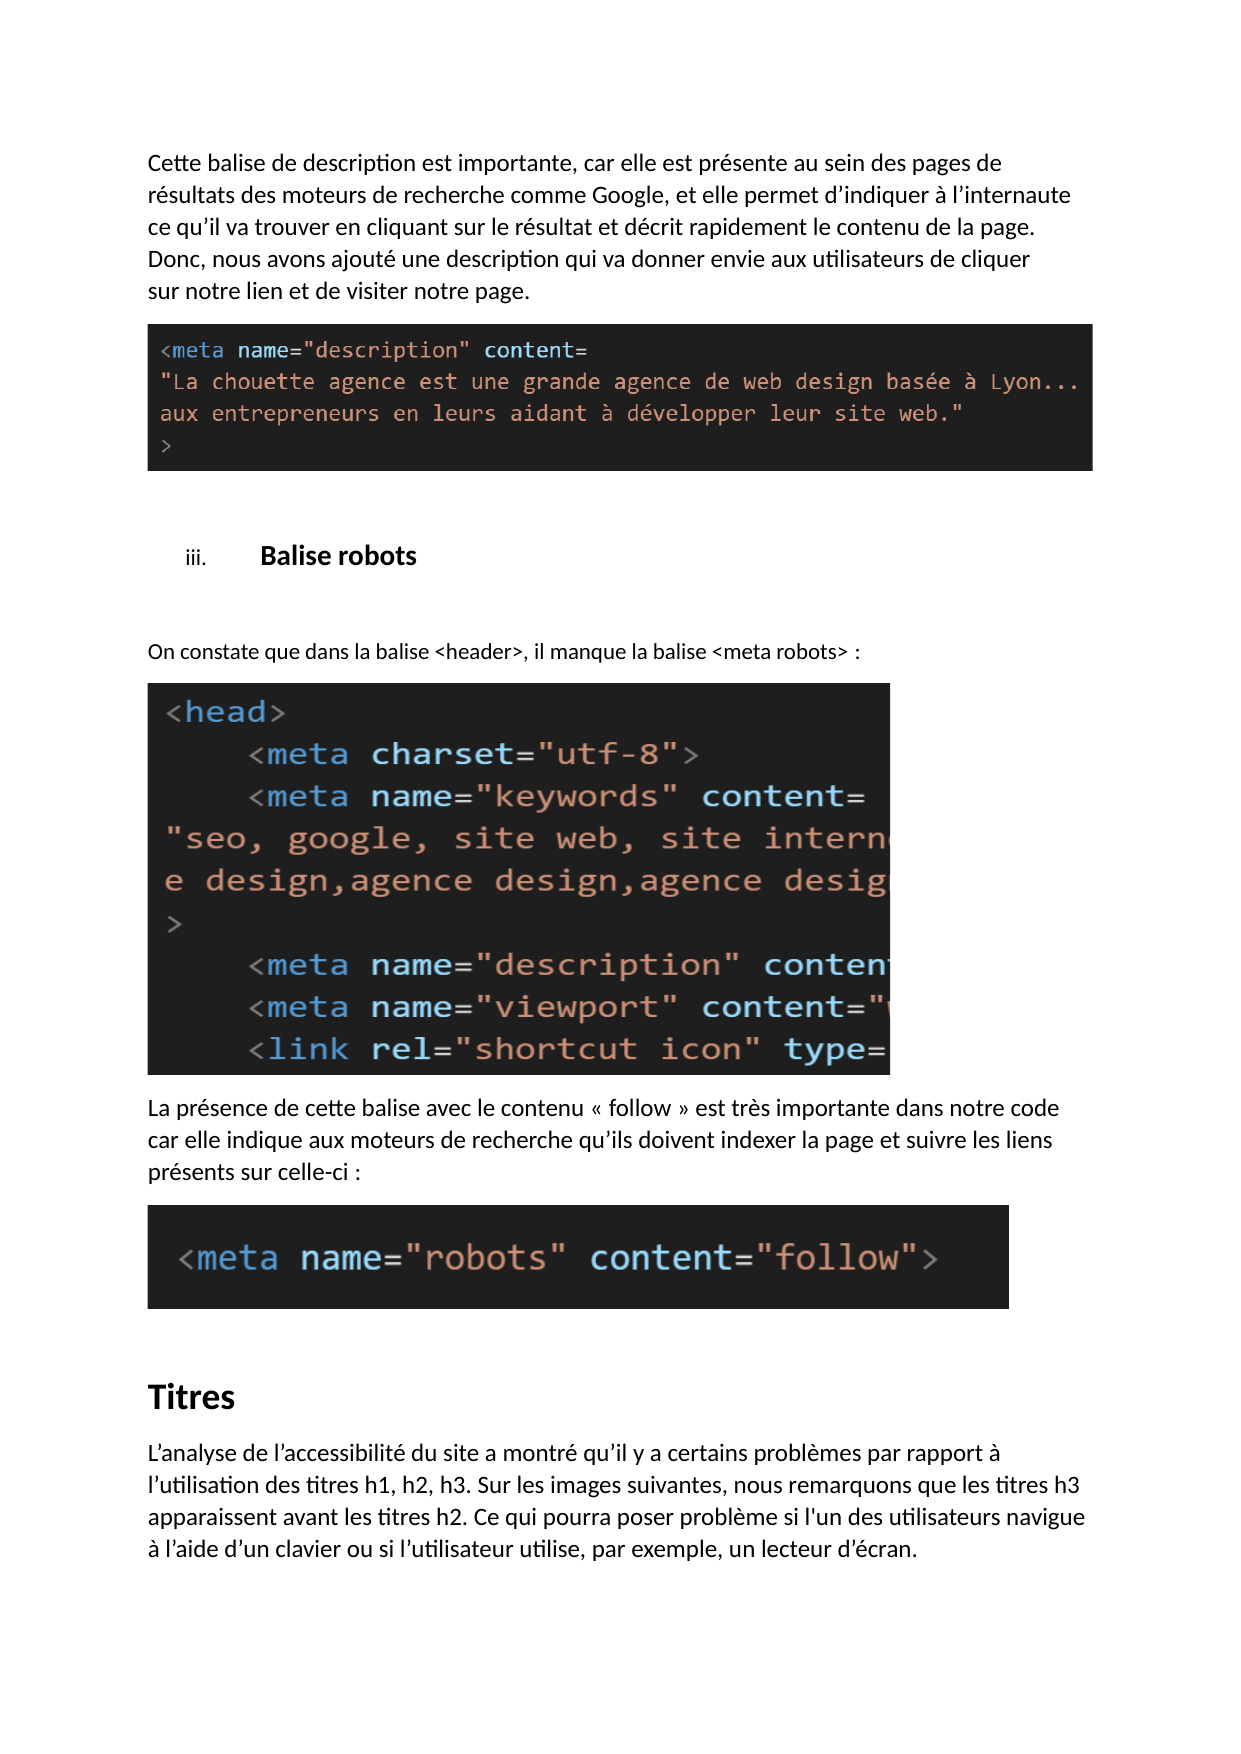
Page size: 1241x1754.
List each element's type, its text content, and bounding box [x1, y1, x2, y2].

text On constate que dans la balise <header>, il manque la balise <meta robots> : [148, 637, 1093, 665]
text Cette balise de description est importante, car elle est présente au sein des pages de résultats des moteurs de recherche comme Google, et elle permet d’indiquer à l’internaute ce qu’il va trouver en cliquant sur le résultat et décrit rapidement le contenu de la page. Donc, nous avons ajouté une description qui va donner envie aux utilisateurs de cliquer sur notre lien et de visiter notre page. [148, 148, 1093, 306]
list Balise robots [185, 537, 1093, 573]
text Titres [148, 1373, 1093, 1419]
text La présence de cette balise avec le contenu « follow » est très importante dans notre code car elle indique aux moteurs de recherche qu’ils doivent indexer la page et suivre les liens présents sur celle-ci : [148, 1092, 1093, 1187]
text L’analyse de l’accessibilité du site a montré qu’il y a certains problèmes par rapport à l’utilisation des titres h1, h2, h3. Sur les images suivantes, nous remarquons que les titres h3 apparaissent avant les titres h2. Ce qui pourra poser problème si l'un des utilisateurs navigue à l’aide d’un clavier ou si l’utilisateur utilise, par exemple, un lecteur d’écran. [148, 1438, 1093, 1564]
